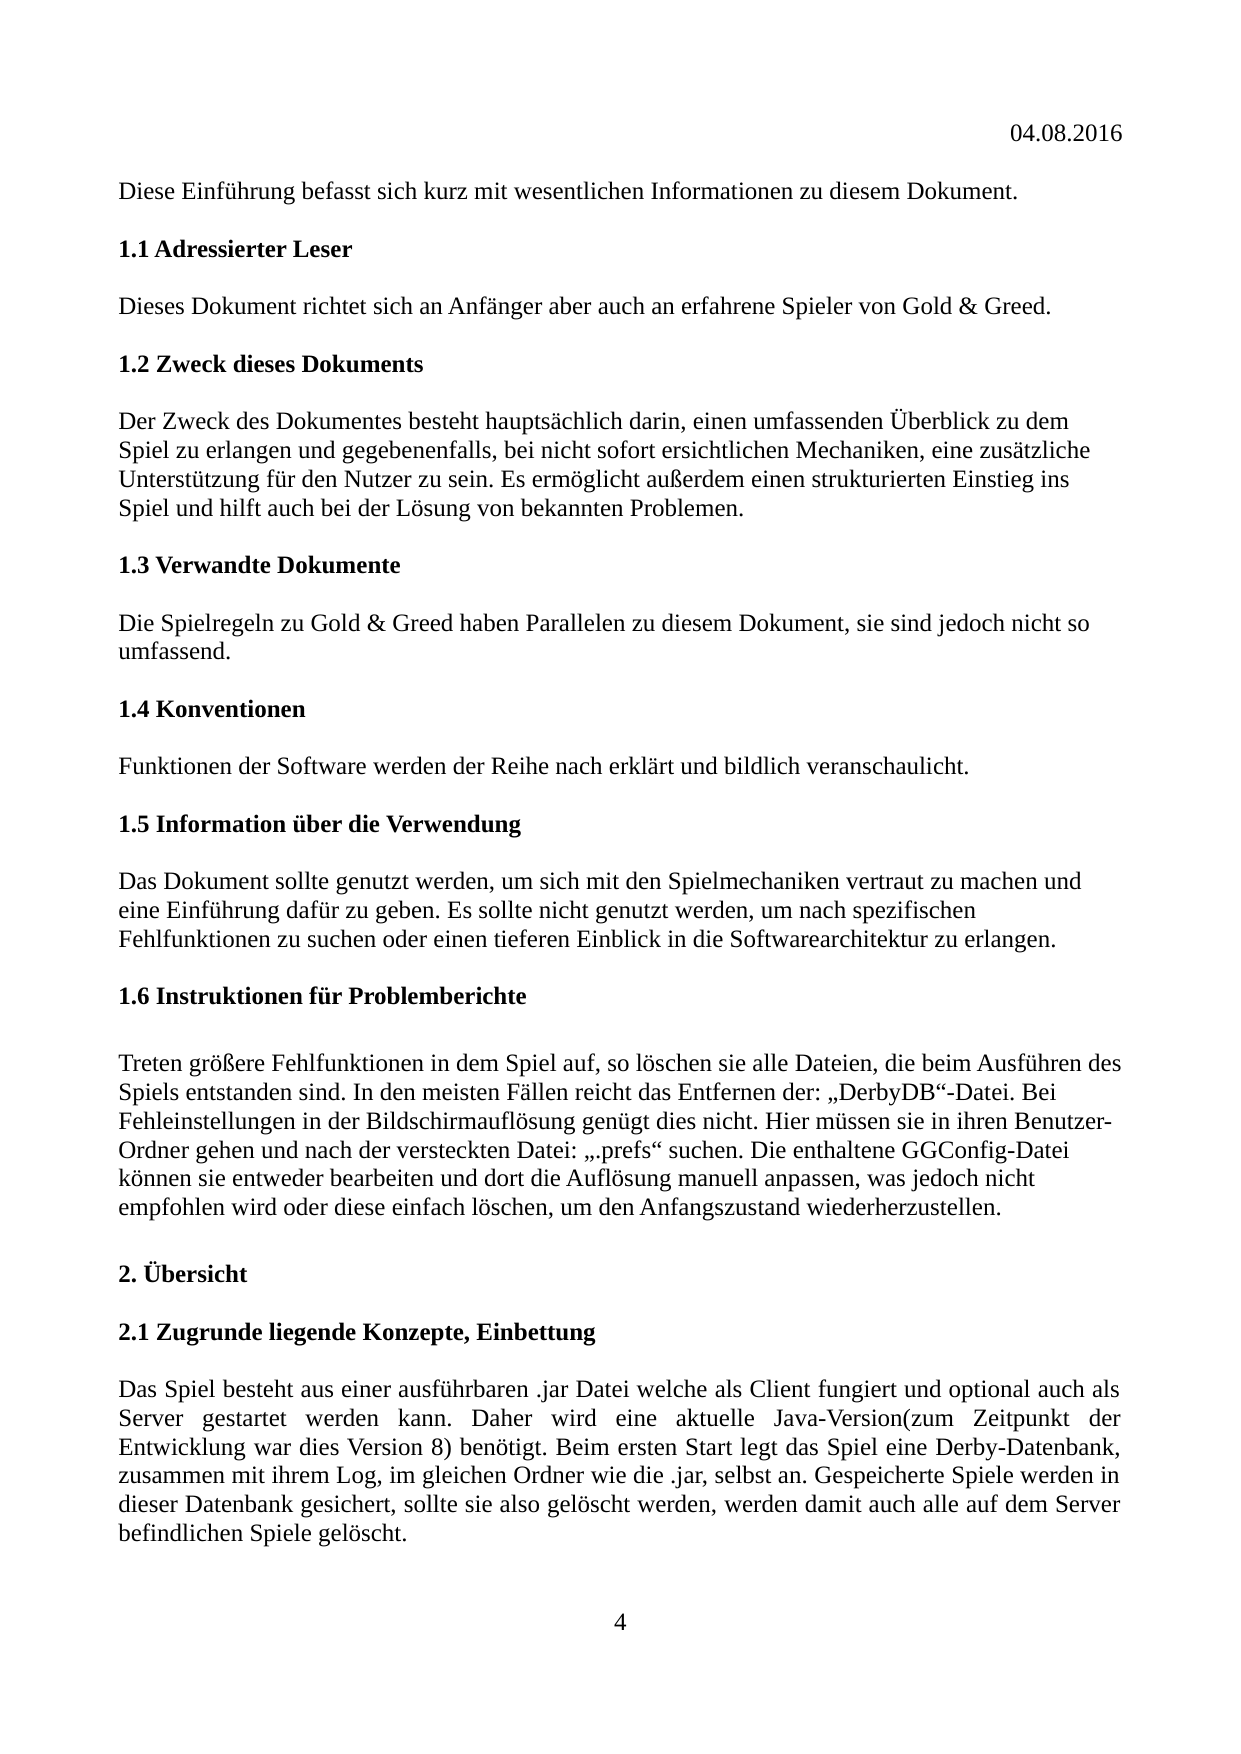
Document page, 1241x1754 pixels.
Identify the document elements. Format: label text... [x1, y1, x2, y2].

text 1.2 Zweck dieses Dokuments [118, 349, 1122, 378]
text Die Spielregeln zu Gold & Greed haben Parallelen zu diesem Dokument, sie sind jedoch nicht so umfassend. [118, 608, 1122, 665]
text Das Dokument sollte genutzt werden, um sich mit den Spielmechaniken vertraut zu machen und eine Einführung dafür zu geben. Es sollte nicht genutzt werden, um nach spezifischen Fehlfunktionen zu suchen oder einen tieferen Einblick in die Softwarearchitektur zu erlangen. [118, 866, 1122, 953]
text 2.1 Zugrunde liegende Konzepte, Einbettung [118, 1317, 1122, 1346]
text 1.5 Information über die Verwendung [118, 809, 1122, 838]
text Funktionen der Software werden der Reihe nach erklärt und bildlich veranschaulicht. [118, 751, 1122, 780]
text 1.1 Adressierter Leser [118, 234, 1122, 263]
text Das Spiel besteht aus einer ausführbaren .jar Datei welche als Client fungiert und optional auch als Server gestartet werden kann. Daher wird eine aktuelle Java-Version(zum Zeitpunkt der Entwicklung war dies Version 8) benötigt. Beim ersten Start legt das Spiel eine Derby-Datenbank, zusammen mit ihrem Log, im gleichen Ordner wie die .jar, selbst an. Gespeicherte Spiele werden in dieser Datenbank gesichert, sollte sie also gelöscht werden, werden damit auch alle auf dem Server befindlichen Spiele gelöscht. [118, 1374, 1122, 1547]
text Der Zweck des Dokumentes besteht hauptsächlich darin, einen umfassenden Überblick zu dem Spiel zu erlangen und gegebenenfalls, bei nicht sofort ersichtlichen Mechaniken, eine zusätzliche Unterstützung für den Nutzer zu sein. Es ermöglicht außerdem einen strukturierten Einstieg ins Spiel und hilft auch bei der Lösung von bekannten Problemen. [118, 406, 1122, 521]
text Dieses Dokument richtet sich an Anfänger aber auch an erfahrene Spieler von Gold & Greed. [118, 291, 1122, 320]
text 2. Übersicht [118, 1259, 1122, 1288]
text 1.3 Verwandte Dokumente [118, 550, 1122, 579]
text 1.4 Konventionen [118, 694, 1122, 723]
text Treten größere Fehlfunktionen in dem Spiel auf, so löschen sie alle Dateien, die beim Ausführen des Spiels entstanden sind. In den meisten Fällen reicht das Entfernen der: „DerbyDB“-Datei. Bei Fehleinstellungen in der Bildschirmauflösung genügt dies nicht. Hier müssen sie in ihren Benutzer-Ordner gehen und nach der versteckten Datei: „.prefs“ suchen. Die enthaltene GGConfig-Datei können sie entweder bearbeiten und dort die Auflösung manuell anpassen, was jedoch nicht empfohlen wird oder diese einfach löschen, um den Anfangszustand wiederherzustellen. [118, 1048, 1122, 1221]
text Diese Einführung befasst sich kurz mit wesentlichen Informationen zu diesem Dokument. [118, 176, 1122, 205]
text 1.6 Instruktionen für Problemberichte [118, 981, 1122, 1010]
